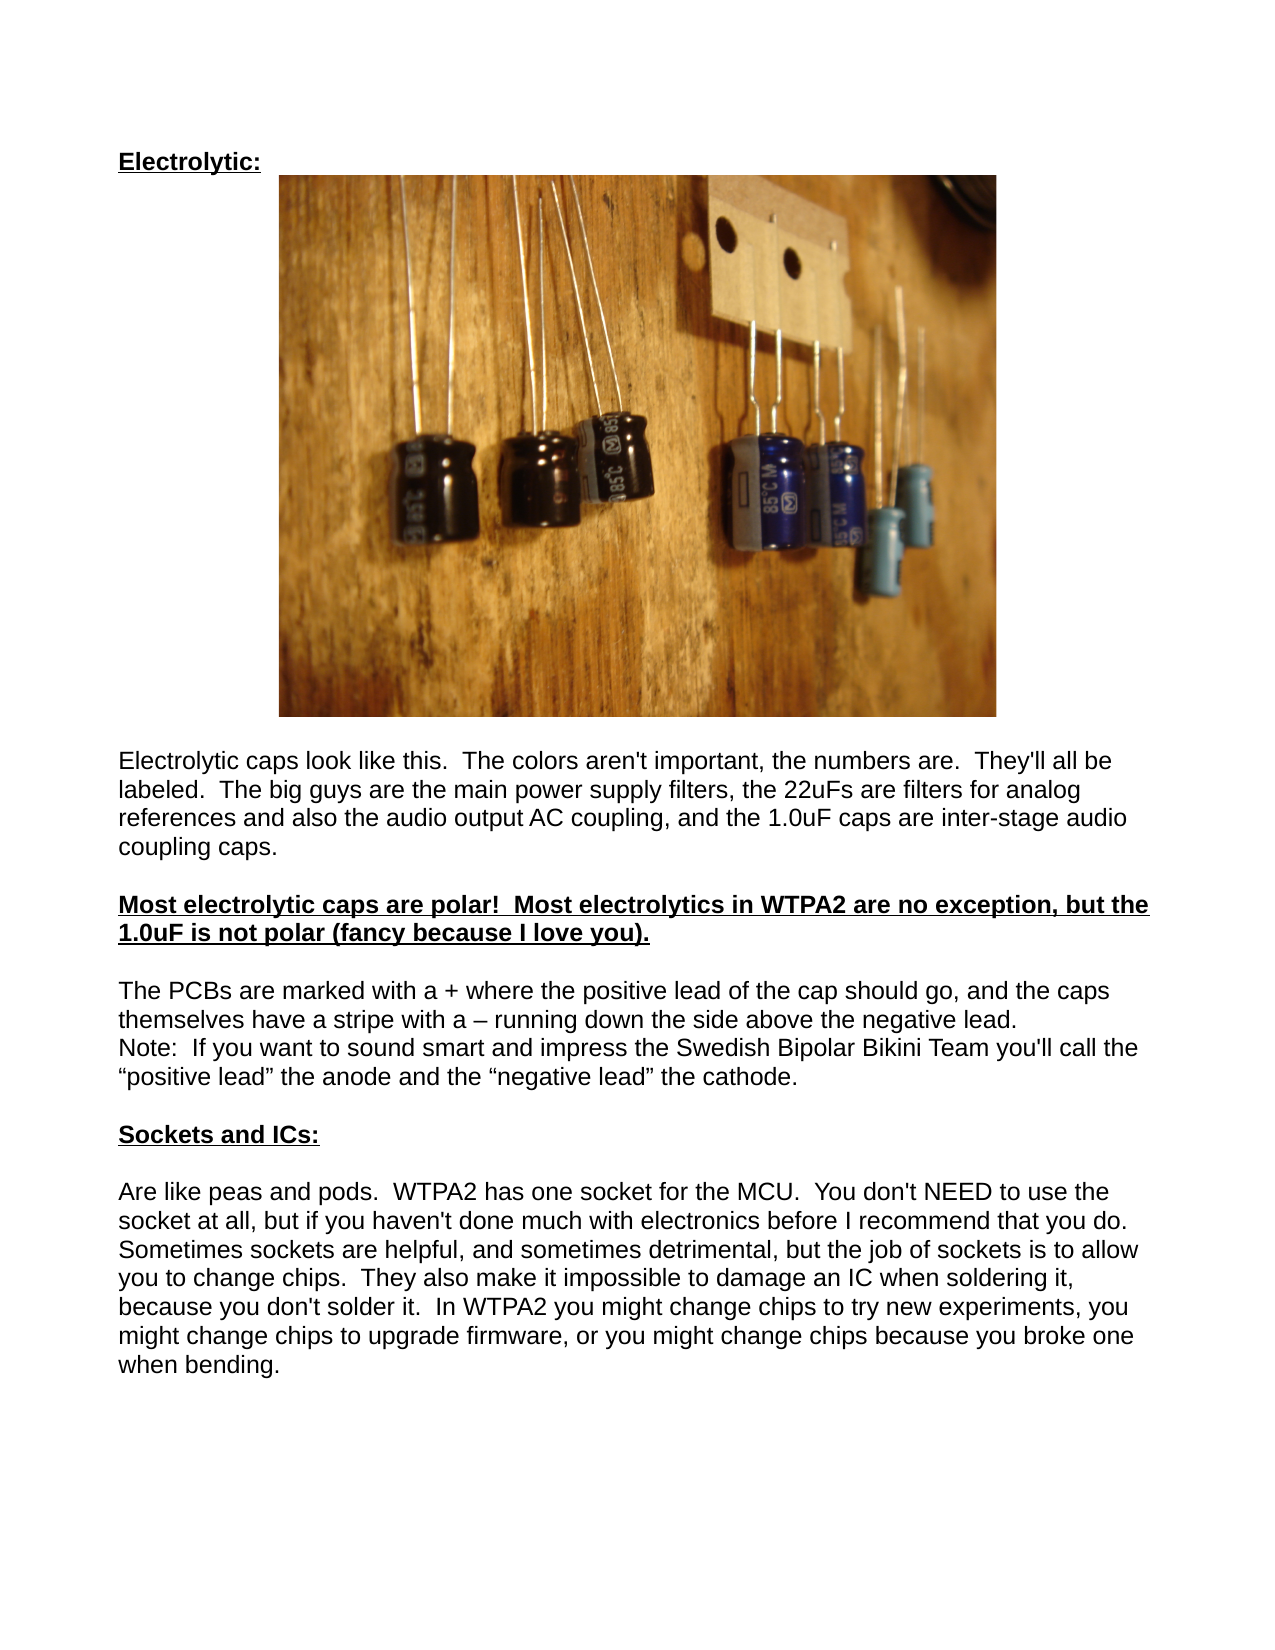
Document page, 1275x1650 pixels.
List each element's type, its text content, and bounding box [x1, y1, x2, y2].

text Sockets and ICs: [118, 1119, 1157, 1148]
text Electrolytic caps look like this. The colors aren't important, the numbers are. They'll all be labeled. The big guys are the main power supply filters, the 22uFs are filters for analog references and also the audio output AC coupling, and the 1.0uF caps are inter-stage audio coupling caps. [118, 746, 1157, 861]
text Most electrolytic caps are polar! Most electrolytics in WTPA2 are no exception, but the 1.0uF is not polar (fancy because I love you). [118, 889, 1157, 947]
text Note: If you want to sound smart and impress the Swedish Bipolar Bikini Team you'll call the “positive lead” the anode and the “negative lead” the cathode. [118, 1033, 1157, 1091]
picture [278, 175, 997, 717]
text Are like peas and pods. WTPA2 has one socket for the MCU. You don't NEED to use the socket at all, but if you haven't done much with electronics before I recommend that you do. Sometimes sockets are helpful, and sometimes detrimental, but the job of sockets is to allow you to change chips. They also make it impossible to damage an IC when soldering it, because you don't solder it. In WTPA2 you might change chips to try new experiments, you might change chips to upgrade firmware, or you might change chips because you broke one when bending. [118, 1177, 1157, 1378]
text Electrolytic: [118, 147, 1157, 176]
text The PCBs are marked with a + where the positive lead of the cap should go, and the caps themselves have a stripe with a – running down the side above the negative lead. [118, 976, 1157, 1033]
